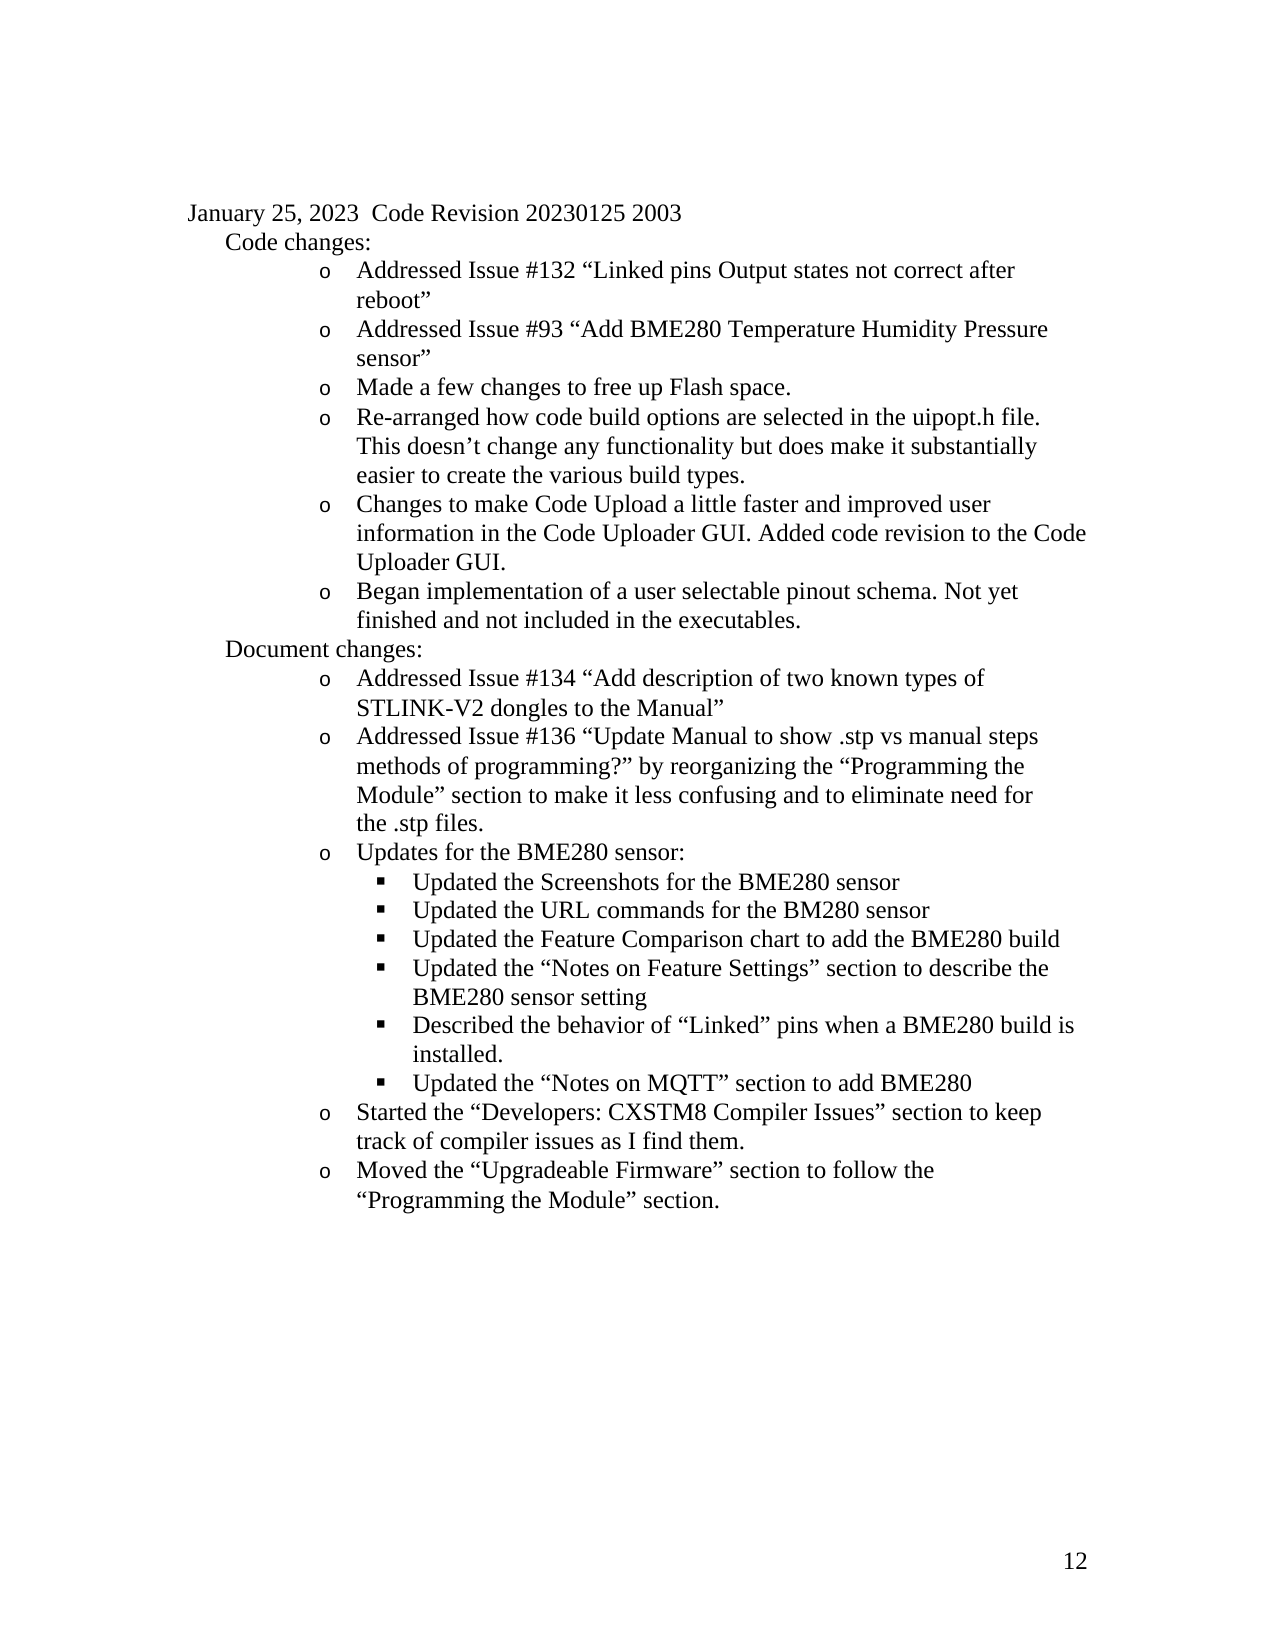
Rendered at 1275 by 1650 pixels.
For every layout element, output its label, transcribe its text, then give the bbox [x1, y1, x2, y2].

list Addressed Issue #134 “Add description of two known types of STLINK-V2 dongles to the Manual” [319, 663, 1087, 721]
list Updated the Screenshots for the BME280 sensor [375, 867, 1087, 896]
list Addressed Issue #132 “Linked pins Output states not correct after reboot” [319, 256, 1087, 314]
list Updated the “Notes on Feature Settings” section to describe the BME280 sensor setting [375, 953, 1087, 1011]
list Updated the “Notes on MQTT” section to add BME280 [375, 1068, 1087, 1097]
list Updated the URL commands for the BM280 sensor [375, 896, 1087, 924]
text Document changes: [225, 634, 1087, 663]
list Re-arranged how code build options are selected in the uipopt.h file. This doesn’t change any functionality but does make it substantially easier to create the various build types. [319, 402, 1087, 489]
list Addressed Issue #93 “Add BME280 Temperature Humidity Pressure sensor” [319, 314, 1087, 372]
list Updates for the BME280 sensor: [319, 837, 1087, 867]
list Moved the “Upgradeable Firmware” section to follow the “Programming the Module” section. [319, 1155, 1087, 1213]
list Made a few changes to free up Flash space. [319, 372, 1087, 402]
text Code changes: [225, 227, 1087, 256]
list Described the behavior of “Linked” pins when a BME280 build is installed. [375, 1011, 1087, 1068]
list Changes to make Code Upload a little faster and improved user information in the Code Uploader GUI. Added code revision to the Code Uploader GUI. [319, 489, 1087, 576]
text January 25, 2023 Code Revision 20230125 2003 [187, 198, 1087, 227]
list Updated the Feature Comparison chart to add the BME280 build [375, 924, 1087, 953]
list Started the “Developers: CXSTM8 Compiler Issues” section to keep track of compiler issues as I find them. [319, 1097, 1087, 1155]
list Addressed Issue #136 “Update Manual to show .stp vs manual steps methods of programming?” by reorganizing the “Programming the Module” section to make it less confusing and to eliminate need for the .stp files. [319, 721, 1087, 837]
list Began implementation of a user selectable pinout schema. Not yet finished and not included in the executables. [319, 576, 1087, 634]
